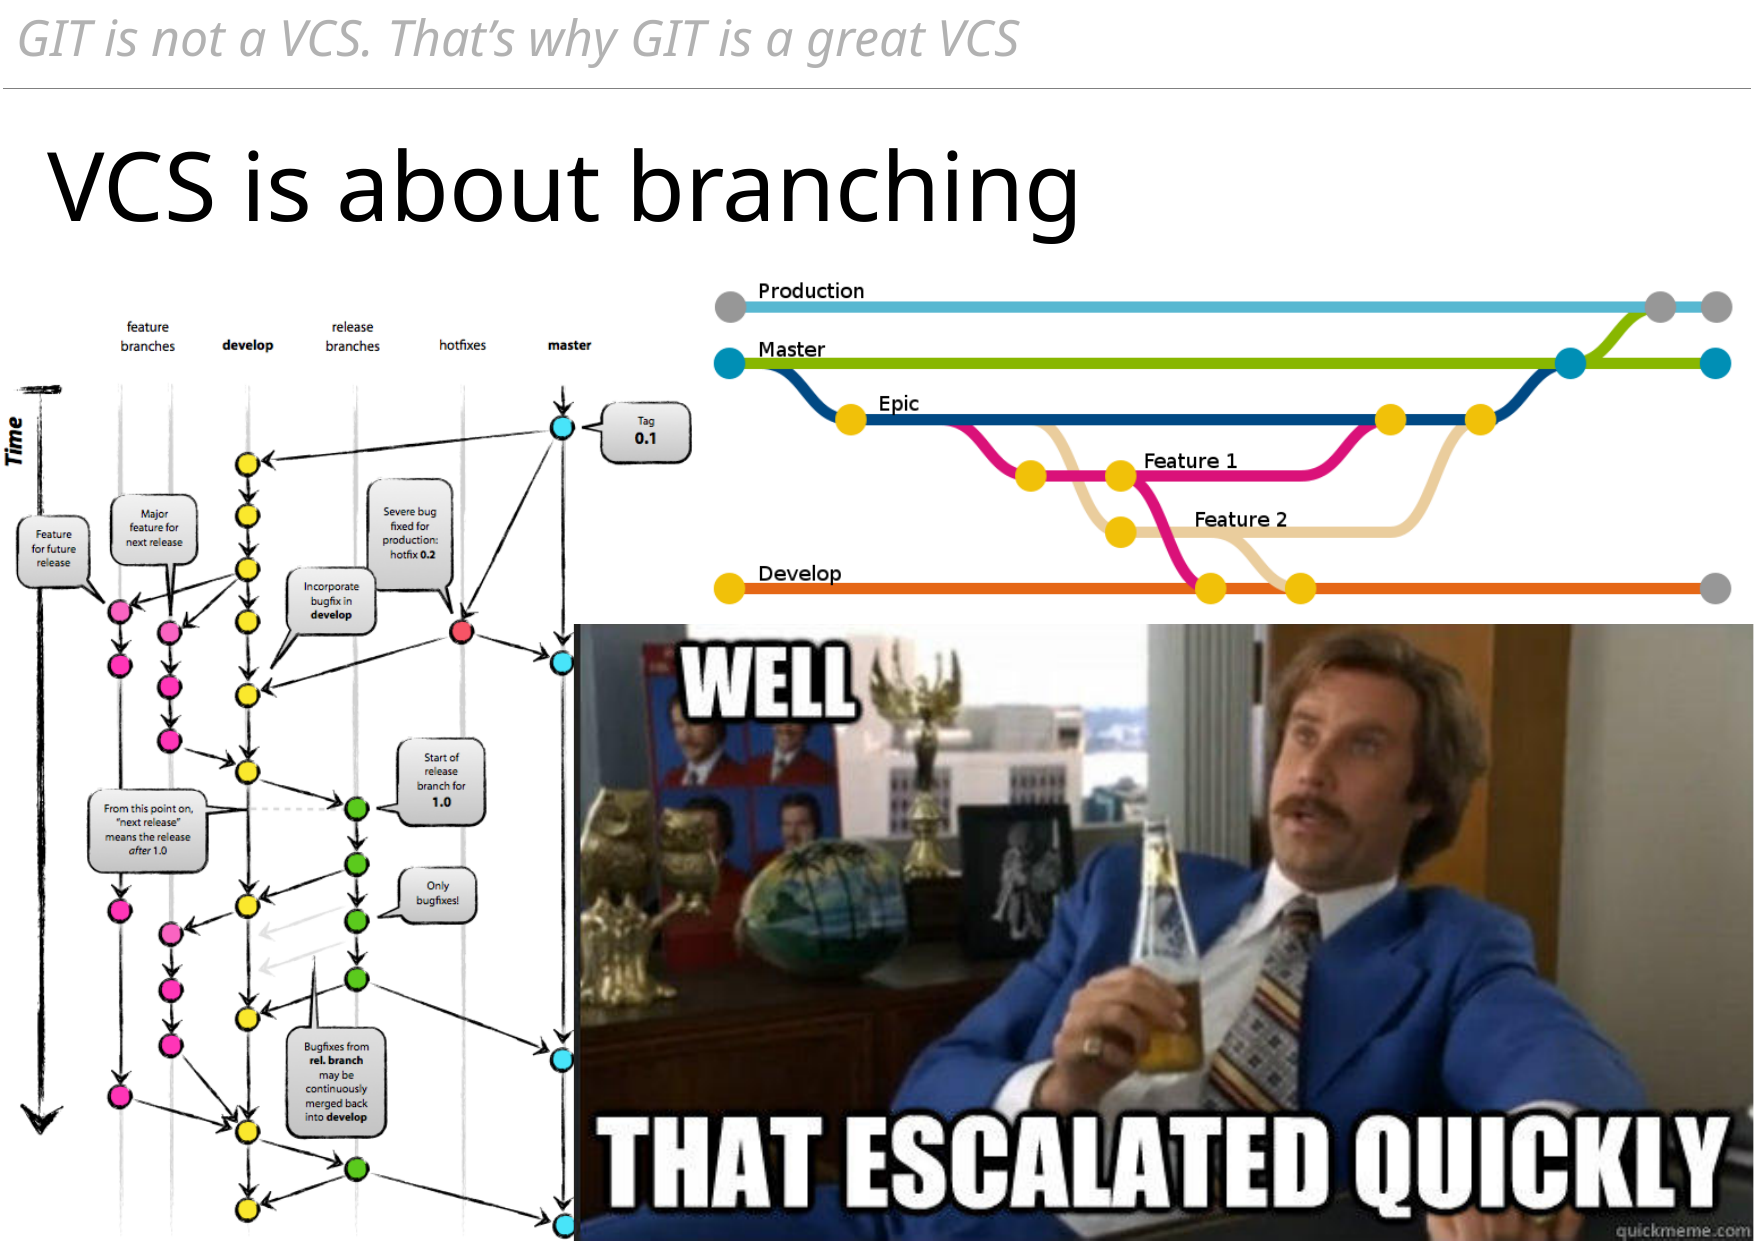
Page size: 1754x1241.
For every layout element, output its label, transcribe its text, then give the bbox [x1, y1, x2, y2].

text VCS is about branching [3, 118, 1751, 249]
picture [0, 270, 1754, 1241]
